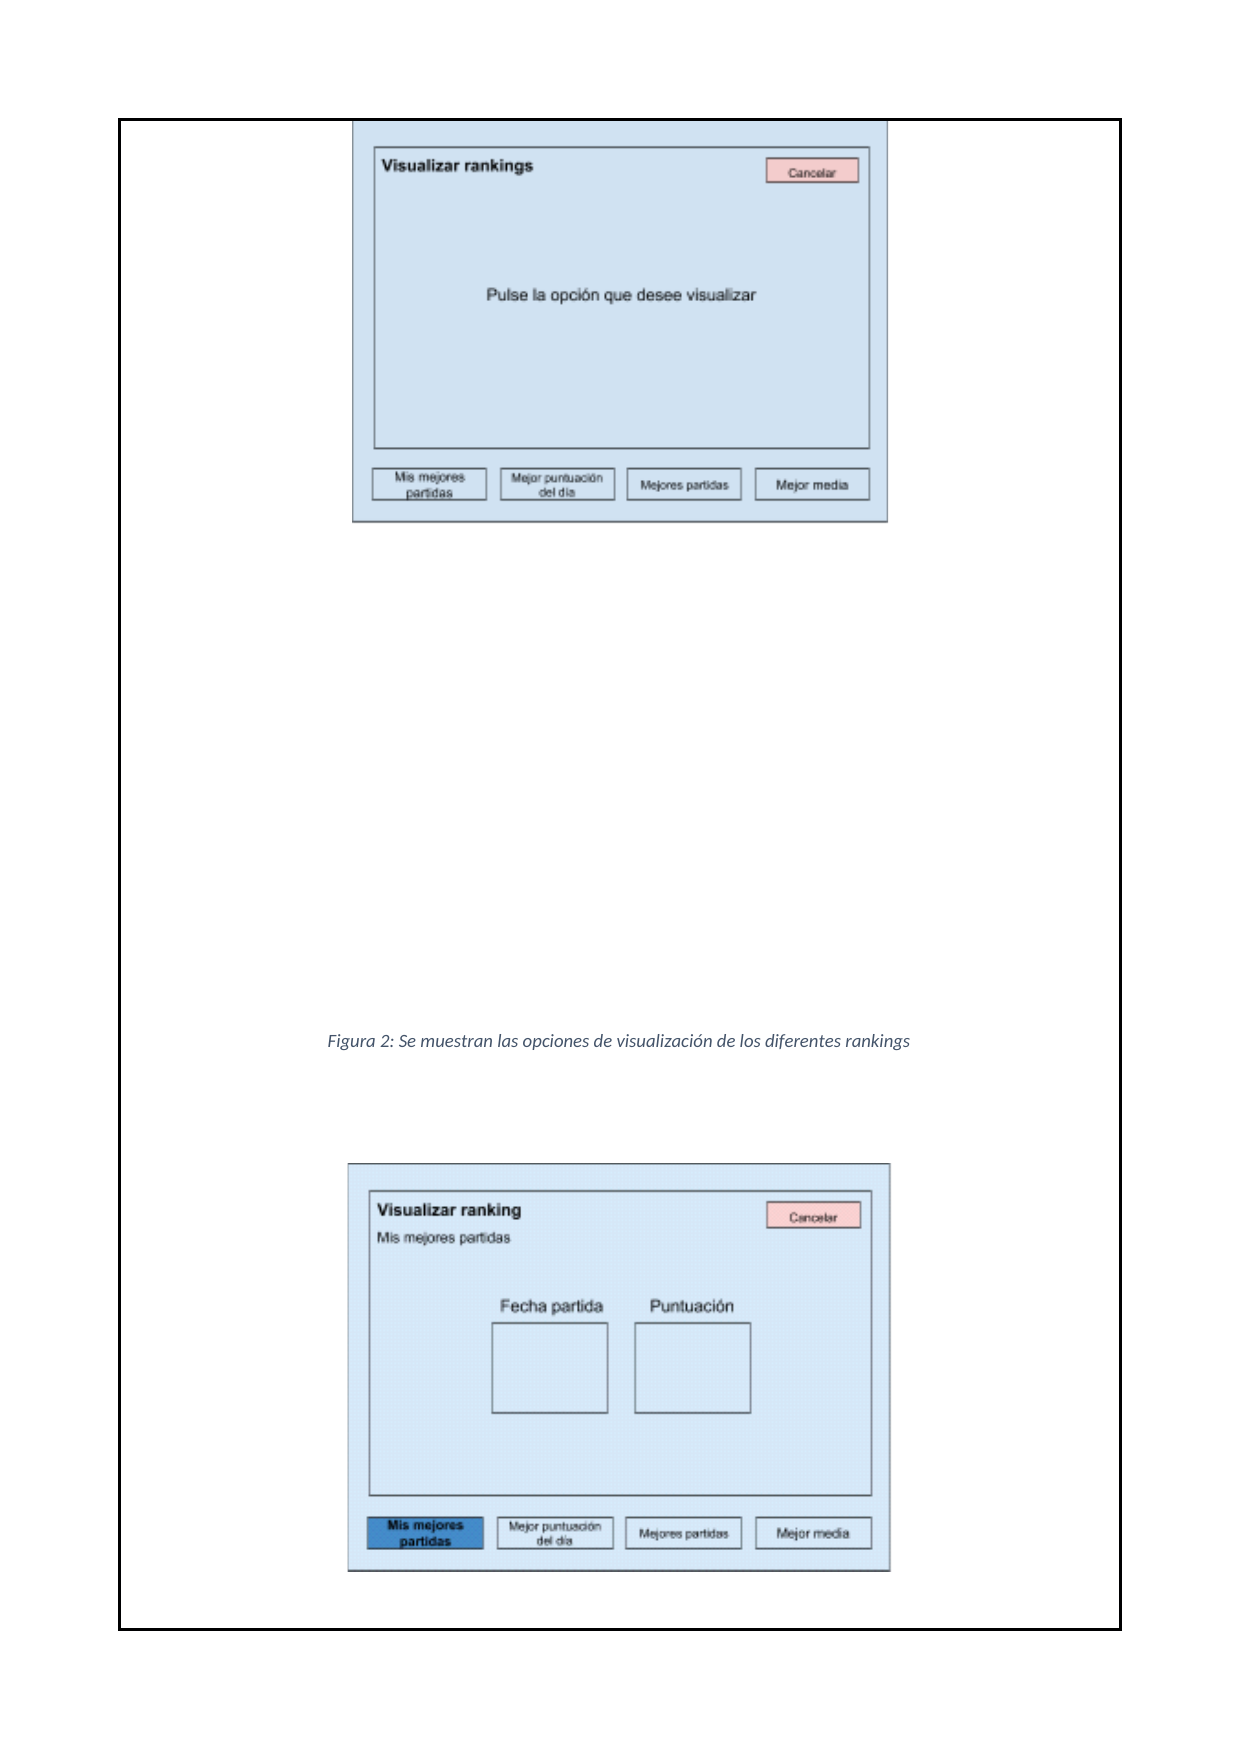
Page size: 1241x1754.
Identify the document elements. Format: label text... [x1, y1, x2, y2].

table_cell Figura 2: Se muestran las opciones de visualización de los diferentes rankings [121, 121, 1119, 1628]
